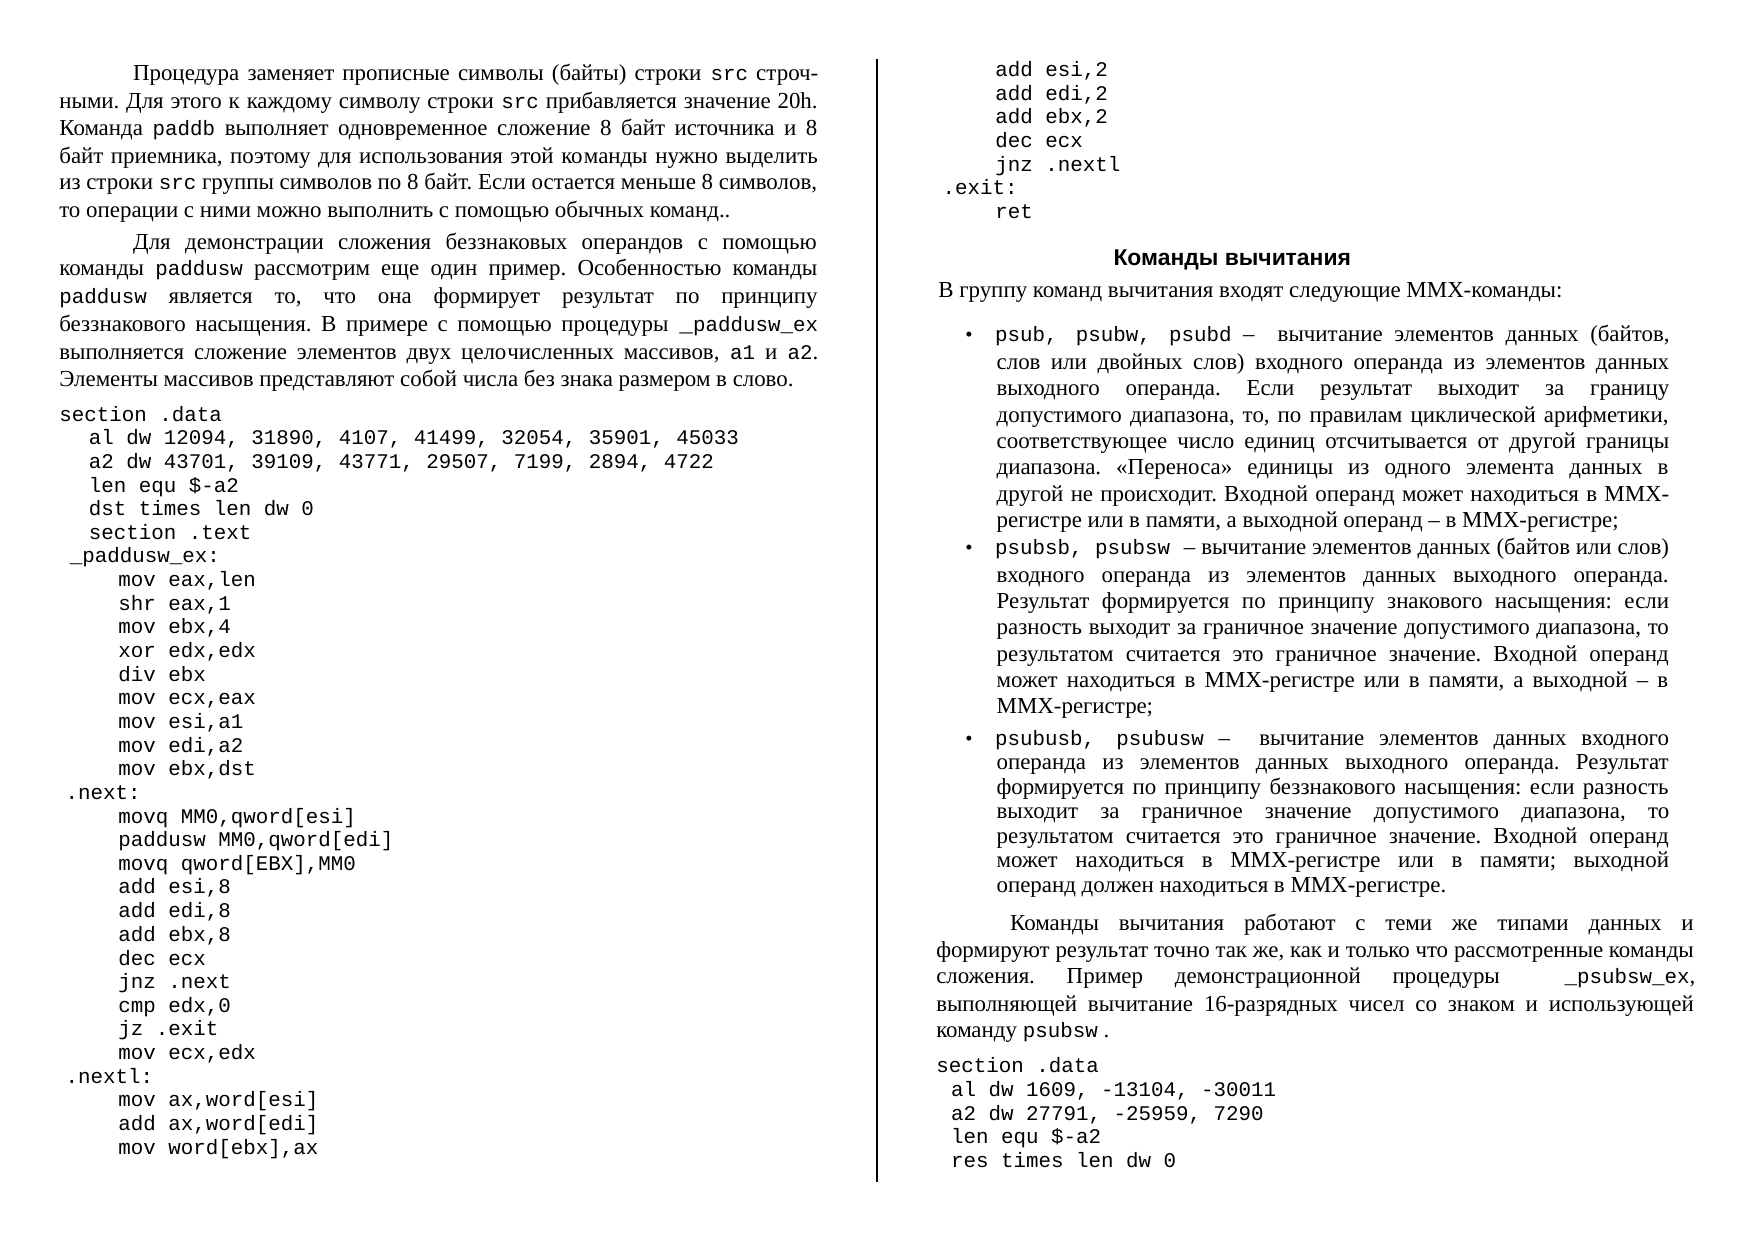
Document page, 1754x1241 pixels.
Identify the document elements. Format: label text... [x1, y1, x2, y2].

text mov esi,a1 [118, 711, 818, 735]
text Команды вычитания [936, 243, 1695, 270]
text paddusw MM0,qword[edi] [118, 829, 818, 853]
text xor edx,edx [118, 640, 818, 664]
text movq MM0,qword[esi] [118, 806, 818, 829]
text mov eax,len [118, 569, 818, 593]
text dec ecx [118, 947, 818, 971]
text .nextl: [65, 1066, 818, 1089]
text ret [995, 201, 1695, 224]
text add edi,8 [118, 900, 818, 924]
text add ebx,8 [118, 924, 818, 947]
list psub, psubw, psubd – вычитание элементов данных (байтов, слов или двойных слов) входного операнда из элементов данных выходного операнда. Если результат выходит за границу допустимого диапазона, то, по правилам циклической арифметики, соответствующее число единиц отсчитывается от другой границы диапазона. «Переноса» единицы из одного элемента данных в другой не происходит. Входной операнд может находиться в ММХ-регистре или в памяти, а выходной операнд – в ММХ-регистре; [965, 320, 1670, 532]
list psubusb, psubusw – вычитание элементов данных входного операнда из элементов данных выходного операнда. Результат формируется по принципу беззнакового насыщения: если разность выходит за граничное значение допустимого диапазона, то результатом считается это граничное значение. Входной операнд может находиться в ММХ-регистре или в памяти; выходной операнд должен находиться в ММХ-регистре. [965, 726, 1670, 897]
text _paddusw_ex: [69, 546, 818, 569]
text add ax,word[edi] [118, 1113, 818, 1137]
text mov ebx,4 [118, 616, 818, 640]
text mov ecx,edx [118, 1042, 818, 1066]
text Процедура заменяет прописные символы (байты) строки src строч­ными. Для этого к каждому символу строки src прибавляется значение 20h. Команда paddb выполняет одновременное сложе­ние 8 байт источника и 8 байт приемника, поэтому для использования этой ко­манды нужно выделить из строки src группы символов по 8 байт. Если остается меньше 8 символов, то операции с ними можно выполнить с помощью обычных команд.. [59, 59, 818, 222]
text section .text [59, 522, 818, 546]
text shr eax,1 [118, 593, 818, 616]
text a2 dw 27791, -25959, 7290 [936, 1103, 1695, 1126]
text jnz .nextl [995, 154, 1695, 177]
text add esi,2 [995, 59, 1695, 83]
text dec ecx [995, 130, 1695, 154]
text add edi,2 [995, 83, 1695, 106]
text Для демонстрации сложения беззнаковых операндов с помощью команды paddusw рассмотрим еще один пример. Особенностью команды paddusw является то, что она формирует результат по принципу беззнакового насыщения. В примере с помощью процедуры _paddusw_ex выполняется сложение элементов двух цело­численных массивов, a1 и а2. Элементы массивов представляют собой числа без знака размером в слово. [59, 228, 818, 392]
text jnz .next [118, 971, 818, 995]
text mov word[ebx],ax [118, 1137, 818, 1160]
text jz .exit [118, 1018, 818, 1042]
text al dw 12094, 31890, 4107, 41499, 32054, 35901, 45033 [59, 427, 818, 451]
text .exit: [942, 177, 1695, 201]
text len equ $-a2 [59, 474, 818, 498]
text add ebx,2 [995, 106, 1695, 130]
text section .data [936, 1055, 1695, 1079]
text В группу команд вычитания входят следующие ММХ-команды: [938, 276, 1695, 302]
text .next: [65, 782, 818, 806]
text res times len dw 0 [936, 1150, 1695, 1173]
text cmp edx,0 [118, 995, 818, 1018]
text section .data [59, 404, 818, 427]
text add esi,8 [118, 877, 818, 900]
text movq qword[ЕВХ],MM0 [118, 853, 818, 877]
list psubsb, psubsw – вычитание элементов данных (байтов или слов) входного операнда из элементов данных выходного операнда. Результат формируется по принципу знакового насыщения: если разность выходит за граничное значение допустимого диапазона, то результатом считается это граничное значение. Входной операнд может находиться в ММХ-регистре или в памяти, а выходной – в ММХ-регистре; [965, 533, 1670, 719]
text a2 dw 43701, 39109, 43771, 29507, 7199, 2894, 4722 [59, 451, 818, 474]
text mov edi,a2 [118, 735, 818, 758]
text mov ebx,dst [118, 758, 818, 782]
text dst times len dw 0 [59, 498, 818, 522]
text al dw 1609, -13104, -30011 [936, 1079, 1695, 1103]
text Команды вычитания работают с теми же типами данных и формируют резуль­тат точно так же, как и только что рассмотренные команды сложения. Пример демонстрационной процедуры _psubsw_ex, выполняющей вычитание 16-разрядных чисел со знаком и использующей команду psubsw . [936, 909, 1695, 1043]
text mov ecx,eax [118, 687, 818, 711]
text div ebx [118, 664, 818, 687]
text mov ax,word[esi] [118, 1089, 818, 1113]
text len equ $-a2 [936, 1126, 1695, 1150]
